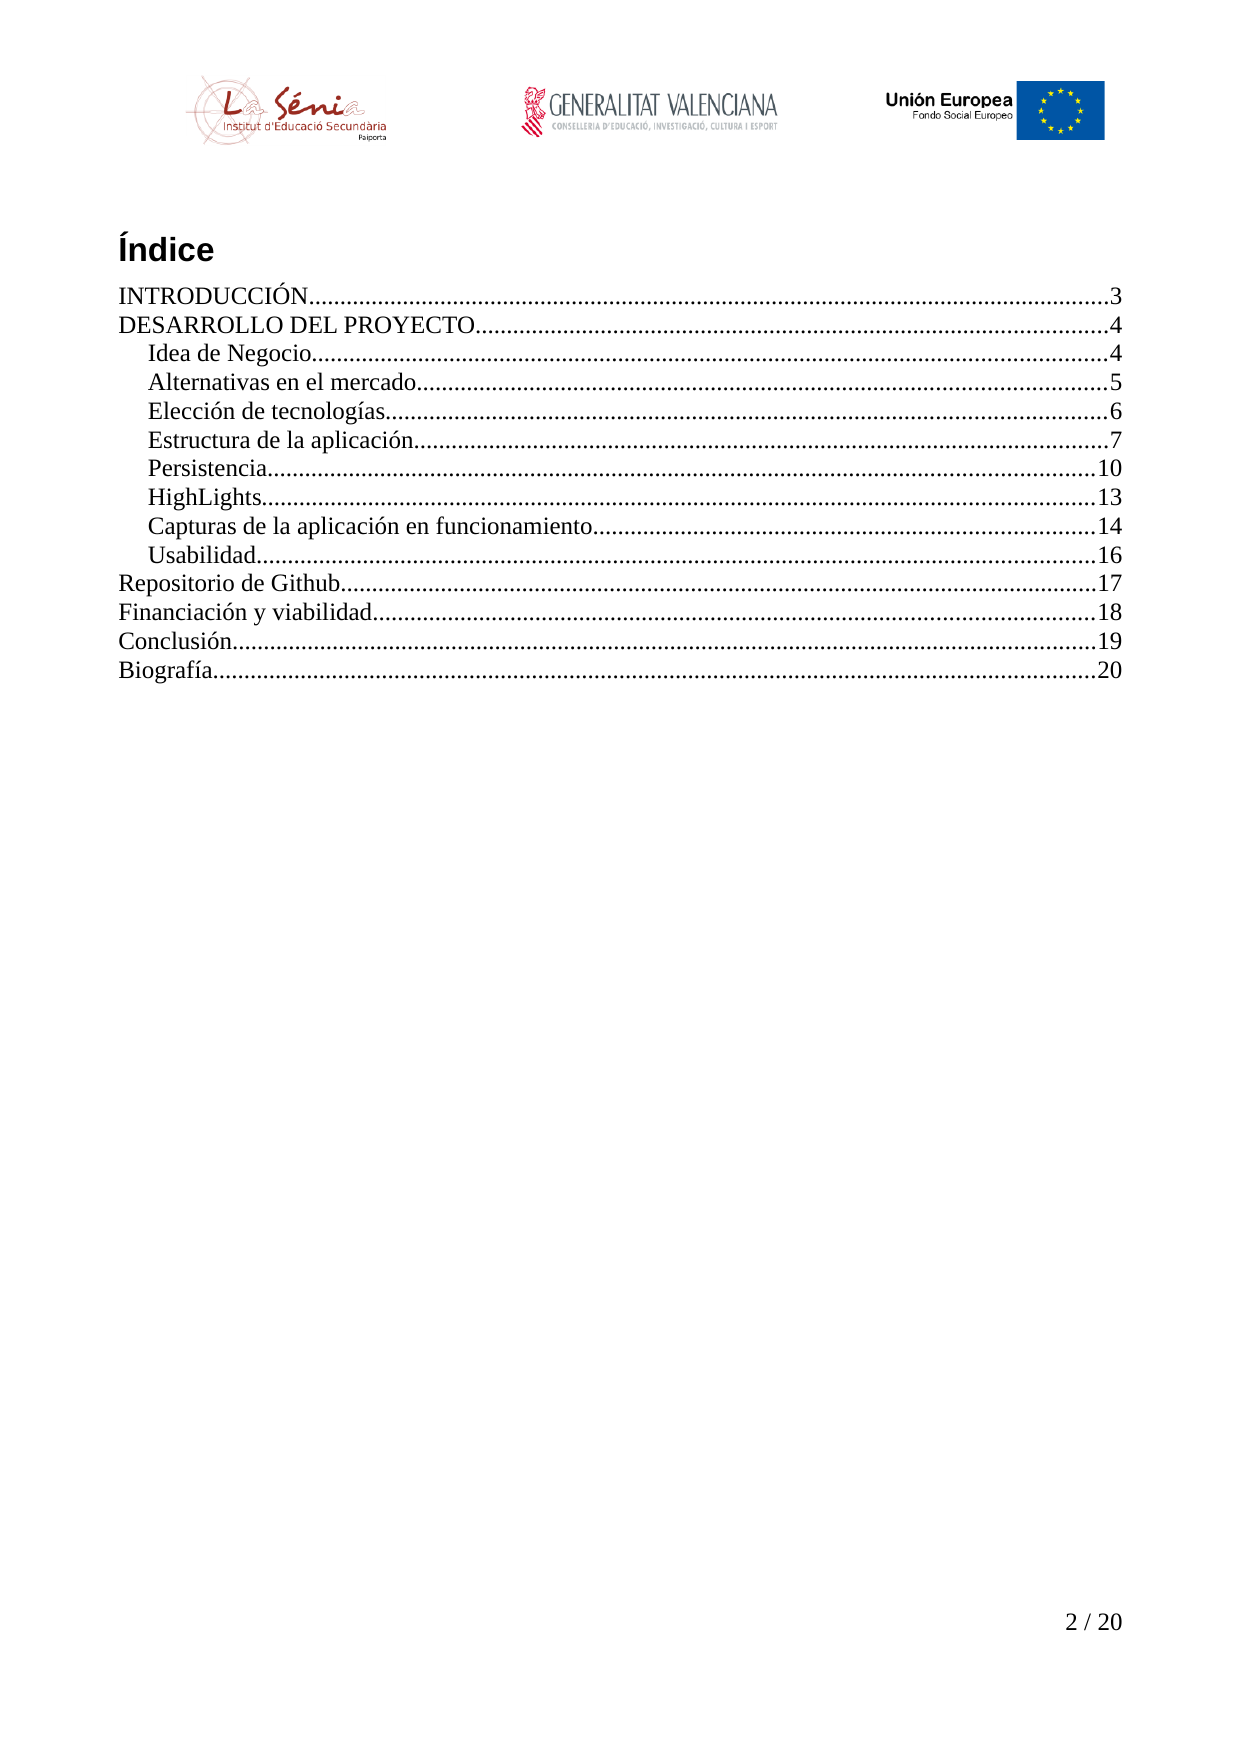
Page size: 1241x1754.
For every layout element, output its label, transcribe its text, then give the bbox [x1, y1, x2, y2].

text INTRODUCCIÓN 3 [118, 281, 1122, 310]
text Financiación y viabilidad 18 [118, 597, 1122, 626]
text Estructura de la aplicación 7 [148, 425, 1122, 453]
text DESARROLLO DEL PROYECTO 4 [118, 310, 1122, 338]
text Capturas de la aplicación en funcionamiento 14 [148, 511, 1122, 540]
text Biografía 20 [118, 655, 1122, 683]
subtitle Índice [118, 230, 1122, 268]
text Usabilidad 16 [148, 540, 1122, 568]
picture [106, 56, 1111, 166]
text Persistencia 10 [148, 453, 1122, 482]
text Alternativas en el mercado 5 [148, 367, 1122, 396]
text Idea de Negocio 4 [148, 338, 1122, 367]
text Conclusión 19 [118, 626, 1122, 655]
text Repositorio de Github 17 [118, 568, 1122, 597]
text Elección de tecnologías 6 [148, 396, 1122, 425]
text HighLights 13 [148, 482, 1122, 511]
